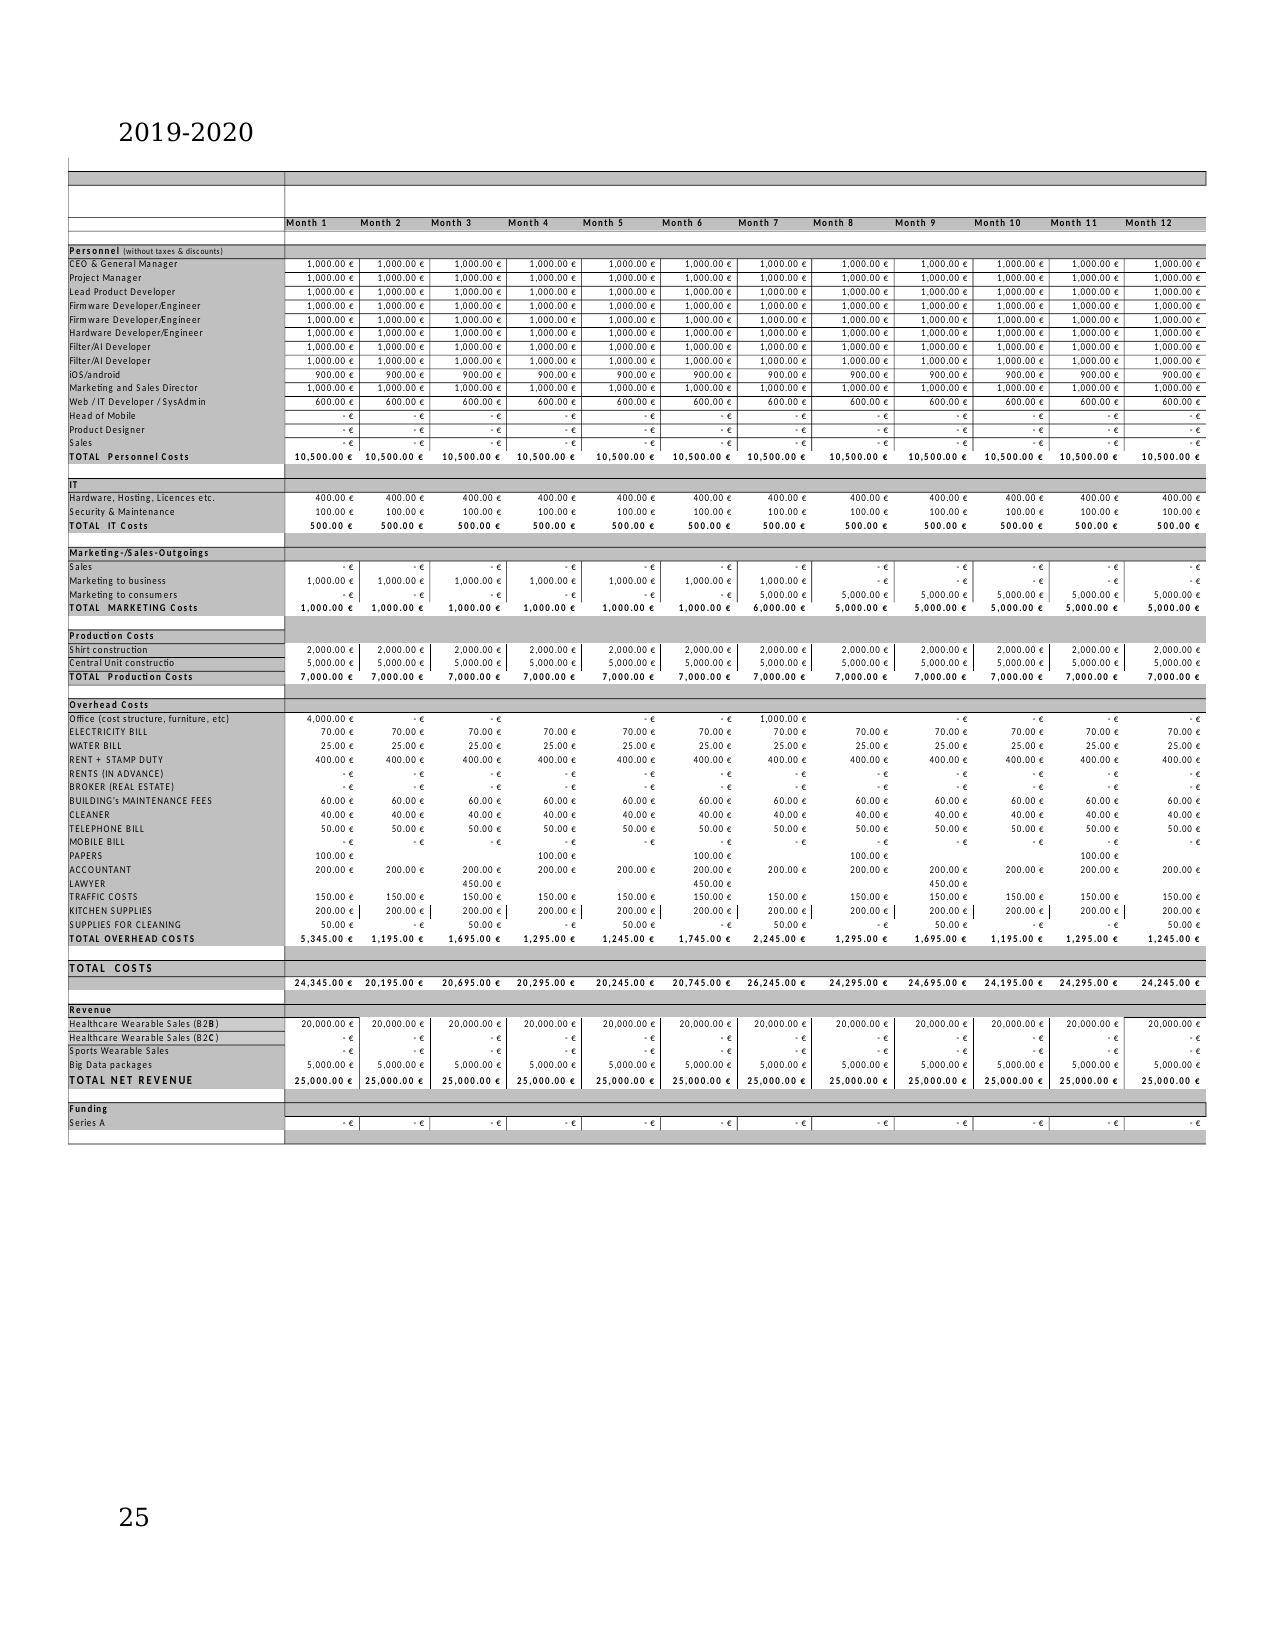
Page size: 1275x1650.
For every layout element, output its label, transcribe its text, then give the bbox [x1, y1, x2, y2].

text 2019-2020 [118, 118, 1157, 147]
